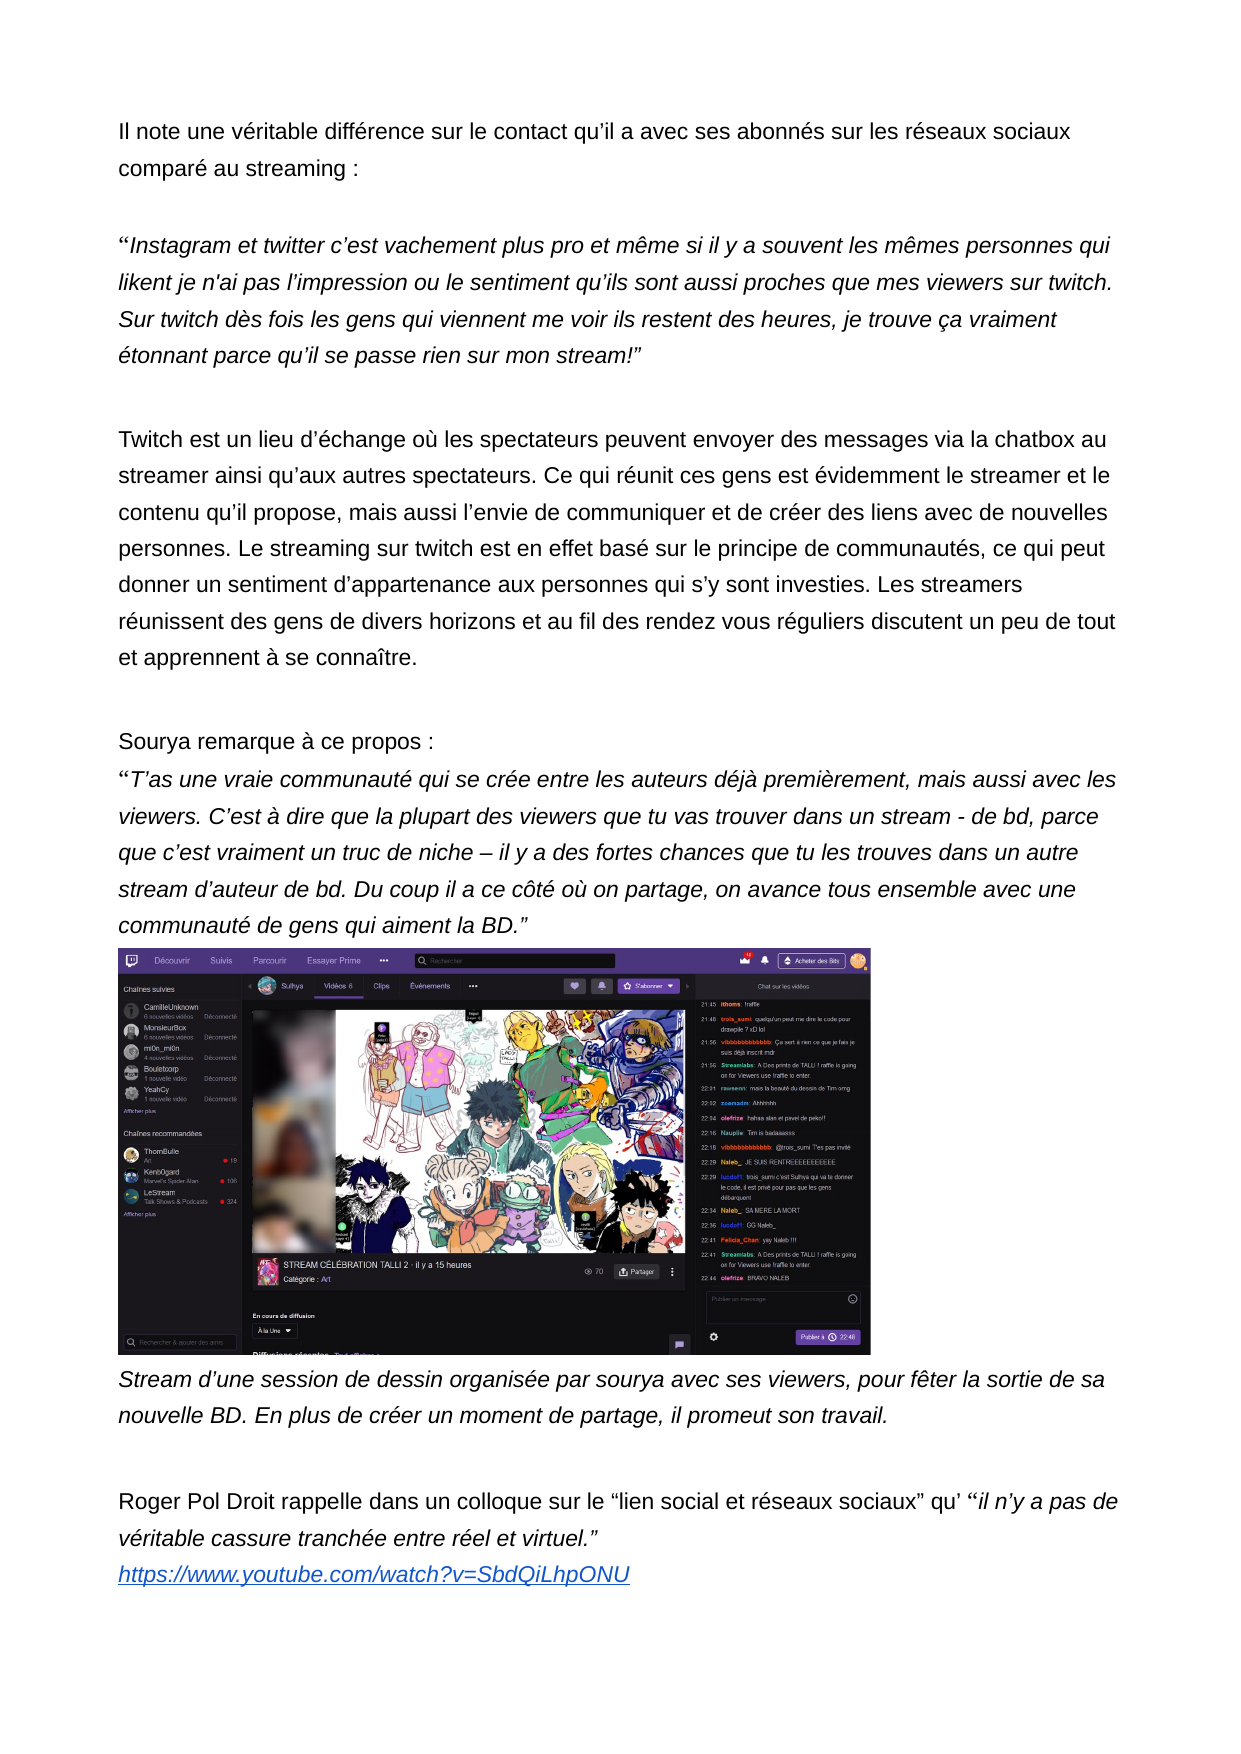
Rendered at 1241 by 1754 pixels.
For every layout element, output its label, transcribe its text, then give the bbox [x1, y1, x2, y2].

text https://www.youtube.com/watch?v=SbdQiLhpONU [118, 1561, 1122, 1587]
text Il note une véritable différence sur le contact qu’il a avec ses abonnés sur les réseaux sociaux comparé au streaming : [118, 118, 1122, 181]
text “Instagram et twitter c’est vachement plus pro et même si il y a souvent les mêmes personnes qui likent je n'ai pas l’impression ou le sentiment qu’ils sont aussi proches que mes viewers sur twitch. Sur twitch dès fois les gens qui viennent me voir ils restent des heures, je trouve ça vraiment étonnant parce qu’il se passe rien sur mon stream!” [118, 230, 1122, 368]
text Twitch est un lieu d’échange où les spectateurs peuvent envoyer des messages via la chatbox au streamer ainsi qu’aux autres spectateurs. Ce qui réunit ces gens est évidemment le streamer et le contenu qu’il propose, mais aussi l’envie de communiquer et de créer des liens avec de nouvelles personnes. Le streaming sur twitch est en effet basé sur le principe de communautés, ce qui peut donner un sentiment d’appartenance aux personnes qui s’y sont investies. Les streamers réunissent des gens de divers horizons et au fil des rendez vous réguliers discutent un peu de tout et apprennent à se connaître. [118, 426, 1122, 670]
text Stream d’une session de dessin organisée par sourya avec ses viewers, pour fêter la sortie de sa nouvelle BD. En plus de créer un moment de partage, il promeut son travail. [118, 1366, 1122, 1428]
text Roger Pol Droit rappelle dans un colloque sur le “lien social et réseaux sociaux” qu’ “il n’y a pas de véritable cassure tranchée entre réel et virtuel.” [118, 1486, 1122, 1551]
picture [118, 948, 871, 1355]
text “T’as une vraie communauté qui se crée entre les auteurs déjà premièrement, mais aussi avec les viewers. C’est à dire que la plupart des viewers que tu vas trouver dans un stream - de bd, parce que c’est vraiment un truc de niche – il y a des fortes chances que tu les trouves dans un autre stream d’auteur de bd. Du coup il a ce côté où on partage, on avance tous ensemble avec une communauté de gens qui aiment la BD.” [118, 764, 1122, 938]
text Sourya remarque à ce propos : [118, 728, 1122, 754]
